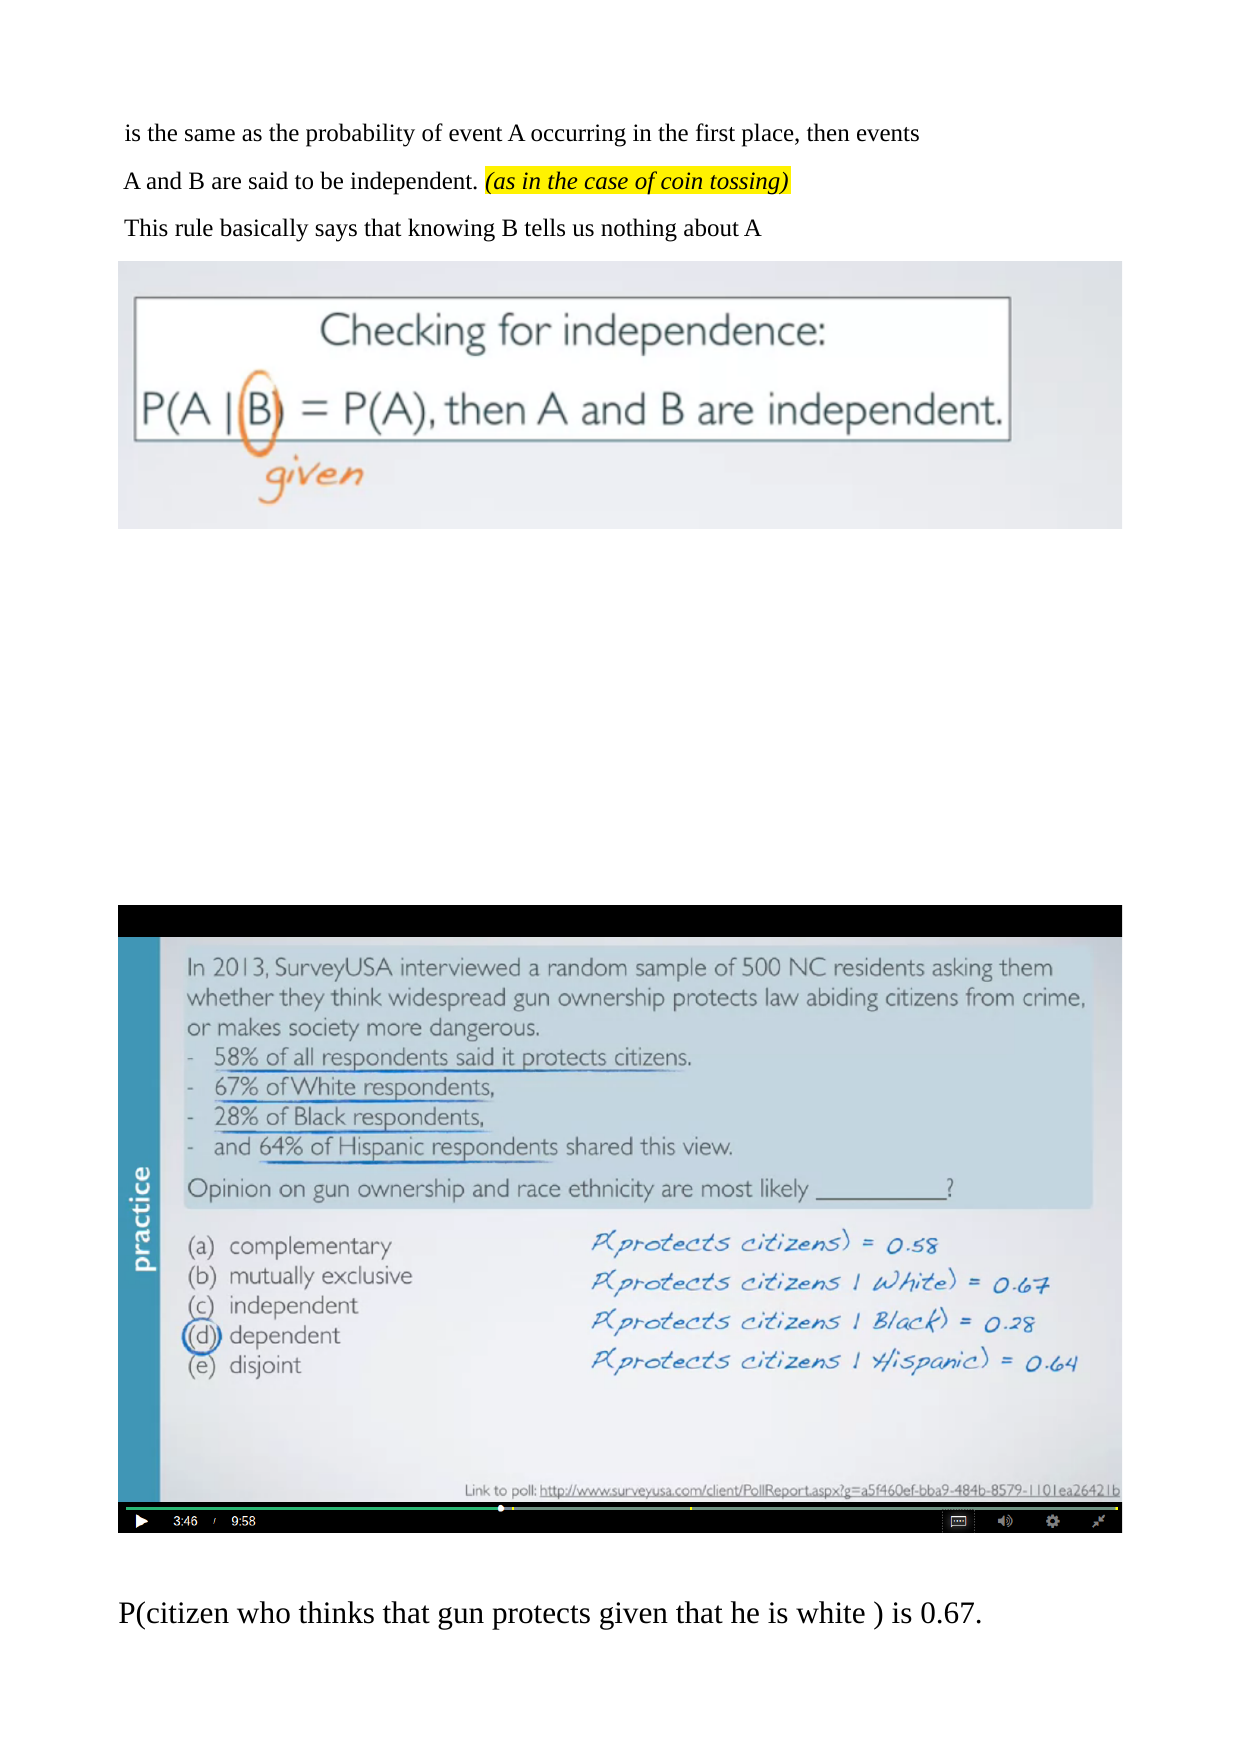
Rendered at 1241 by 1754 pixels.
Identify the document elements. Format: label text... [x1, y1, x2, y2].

text A and B are said to be independent. (as in the case of coin tossing) [118, 166, 1122, 194]
text is the same as the probability of event A occurring in the first place, then events [118, 118, 1122, 147]
text P(citizen who thinks that gun protects given that he is white ) is 0.67. [118, 1594, 1122, 1630]
picture [118, 905, 1123, 1533]
text This rule basically says that knowing B tells us nothing about A [118, 213, 1122, 242]
picture [118, 261, 1123, 529]
